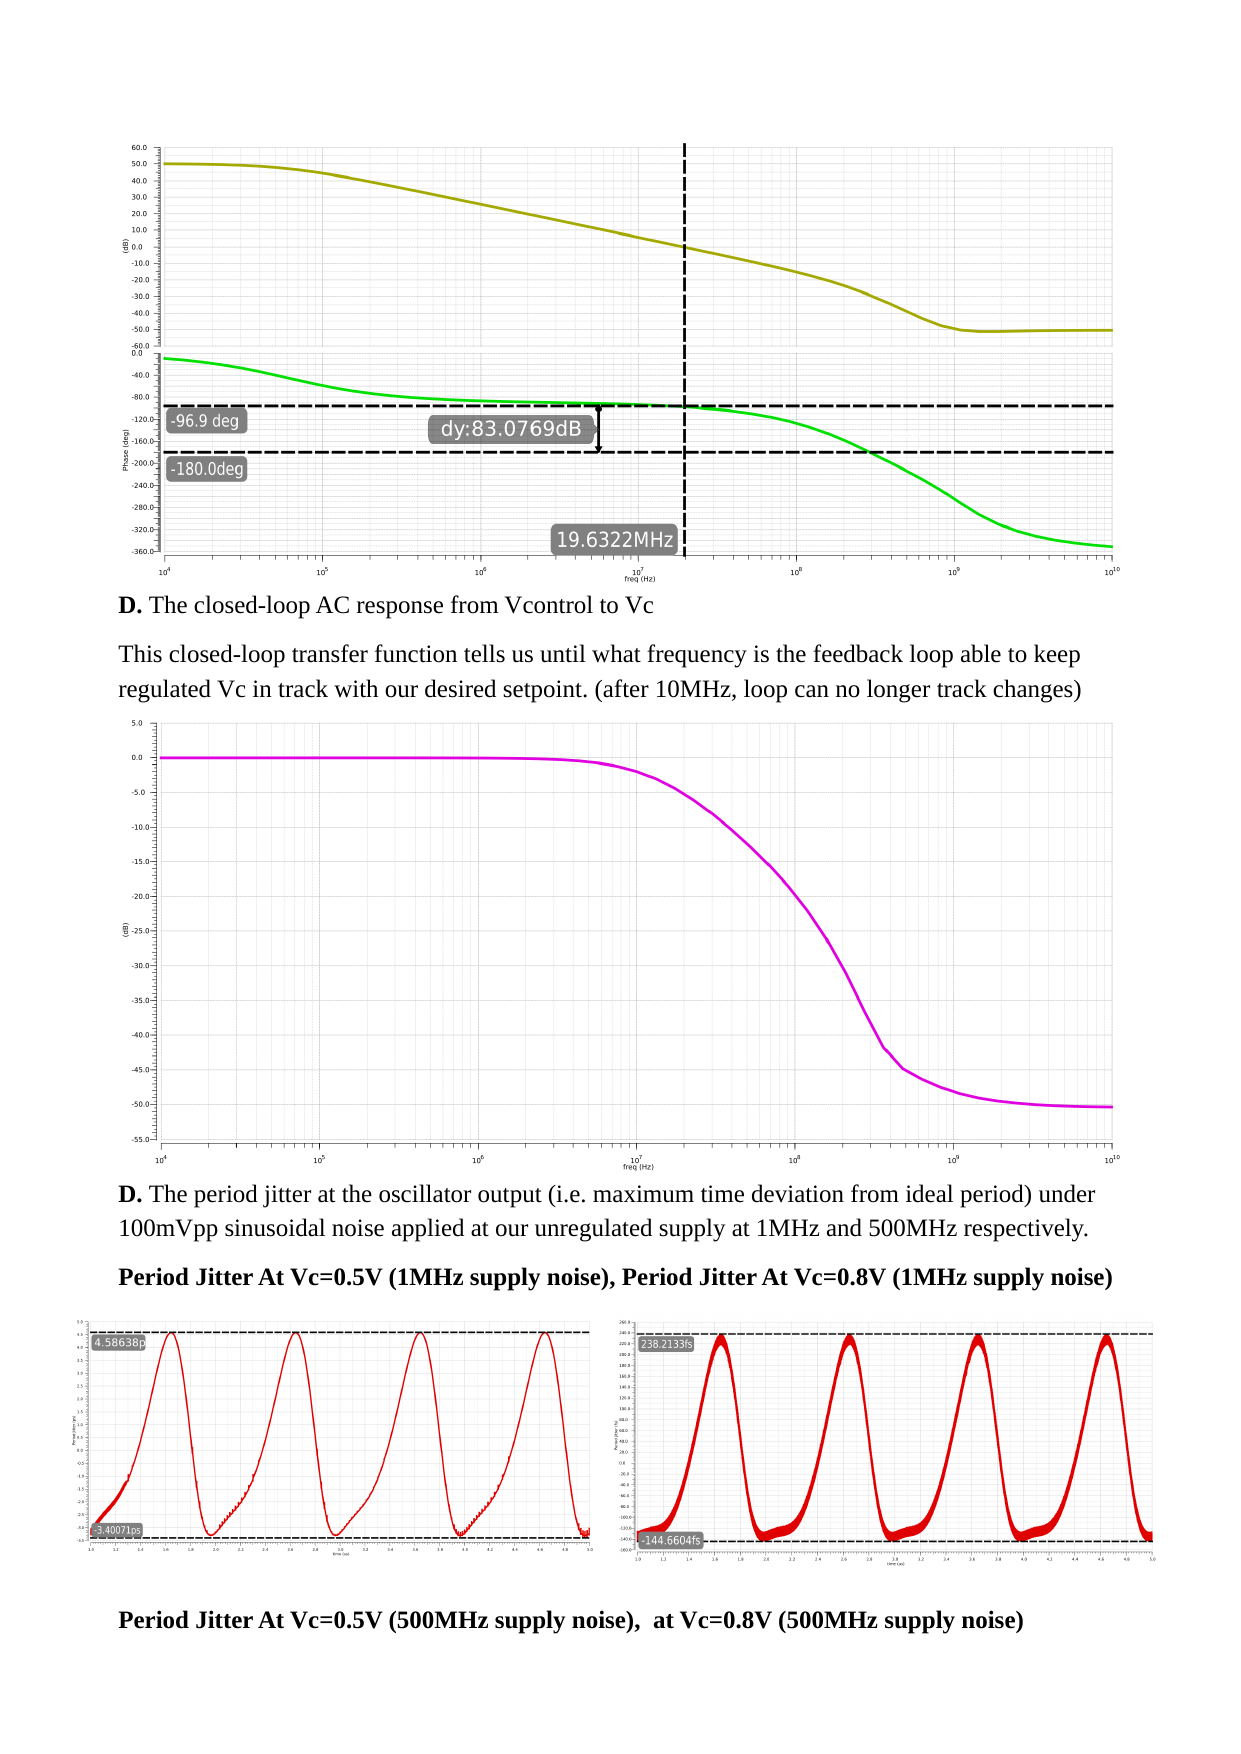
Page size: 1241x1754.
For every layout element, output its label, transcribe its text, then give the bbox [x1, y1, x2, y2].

picture [612, 1313, 1158, 1567]
text Period Jitter At Vc=0.5V (500MHz supply noise), at Vc=0.8V (500MHz supply noise) [118, 1606, 1122, 1634]
text Period Jitter At Vc=0.5V (1MHz supply noise), Period Jitter At Vc=0.8V (1MHz supply noise) [118, 1262, 1122, 1291]
picture [70, 1313, 596, 1557]
text D. The closed-loop AC response from Vcontrol to Vc [118, 585, 1122, 619]
picture [118, 706, 1123, 1173]
text This closed-loop transfer function tells us until what frequency is the feedback loop able to keep regulated Vc in track with our desired setpoint. (after 10MHz, loop can no longer track changes) [118, 639, 1122, 702]
picture [118, 118, 1123, 585]
text D. The period jitter at the oscillator output (i.e. maximum time deviation from ideal period) under 100mVpp sinusoidal noise applied at our unregulated supply at 1MHz and 500MHz respectively. [118, 1173, 1122, 1242]
